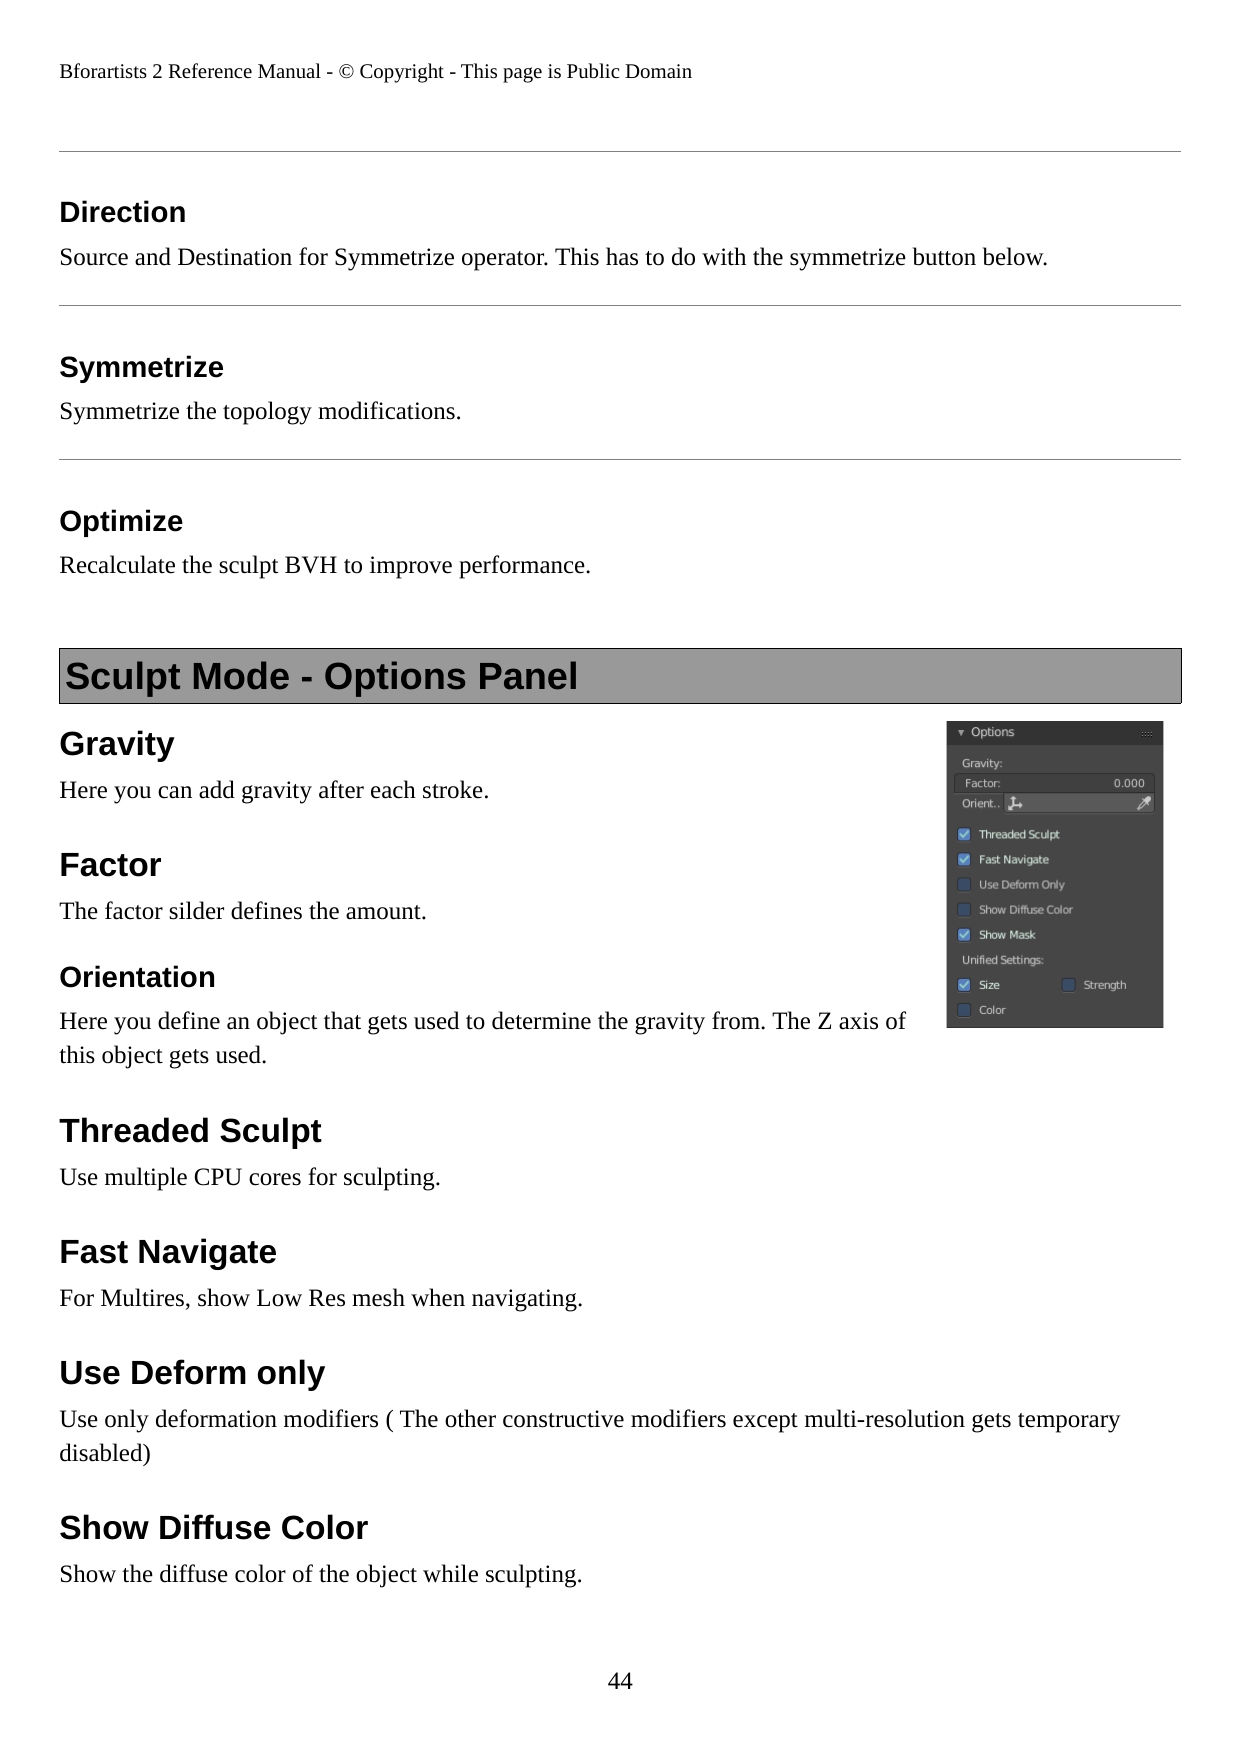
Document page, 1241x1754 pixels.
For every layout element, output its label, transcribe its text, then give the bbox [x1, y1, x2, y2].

subtitle Optimize [59, 503, 1181, 537]
table_header Sculpt Mode - Options Panel [60, 649, 1181, 703]
text Symmetrize the topology modifications. [59, 396, 1181, 424]
subtitle Fast Navigate [59, 1232, 1181, 1270]
text For Multires, show Low Res mesh when navigating. [59, 1283, 1181, 1311]
text Use only deformation modifiers ( The other constructive modifiers except multi-resolution gets temporary disabled) [59, 1404, 1181, 1467]
text The factor silder defines the amount. [59, 896, 946, 925]
text Source and Destination for Symmetrize operator. This has to do with the symmetrize button below. [59, 242, 1181, 270]
text Here you can add gravity after each stroke. [59, 775, 946, 804]
subtitle Gravity [59, 724, 946, 763]
text Show the diffuse color of the object while sculpting. [59, 1559, 1181, 1588]
subtitle Direction [59, 195, 1181, 229]
subtitle [1164, 724, 1181, 763]
picture [946, 721, 1164, 1028]
subtitle [1164, 845, 1181, 884]
text Recalculate the sculpt BVH to improve performance. [59, 550, 1181, 578]
subtitle Use Deform only [59, 1353, 1181, 1391]
text Here you define an object that gets used to determine the gravity from. The Z axis of this object gets used. [59, 1006, 1181, 1069]
subtitle Orientation [59, 960, 946, 994]
text Use multiple CPU cores for sculpting. [59, 1162, 1181, 1190]
subtitle Symmetrize [59, 349, 1181, 383]
subtitle Factor [59, 845, 946, 884]
subtitle Threaded Sculpt [59, 1111, 1181, 1149]
subtitle Show Diffuse Color [59, 1508, 1181, 1547]
subtitle [1164, 960, 1181, 994]
